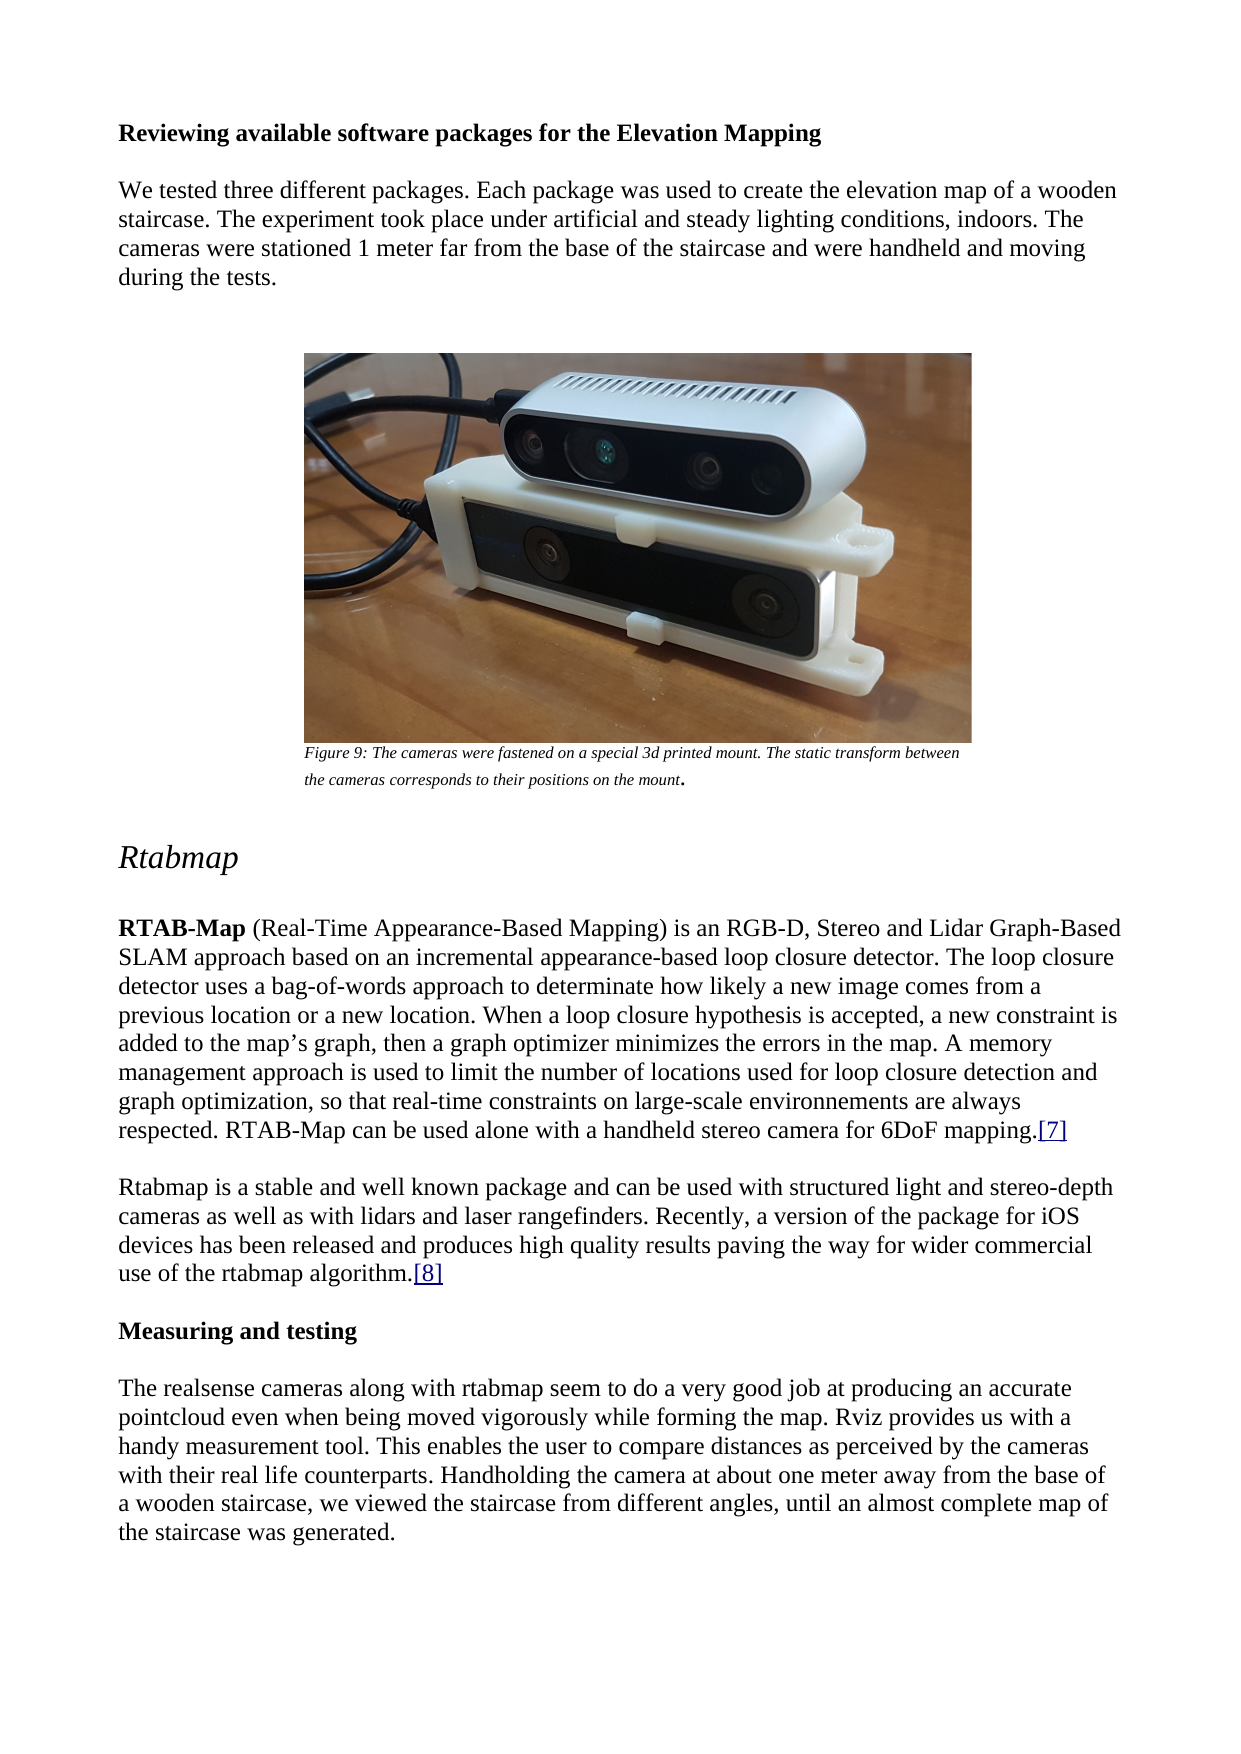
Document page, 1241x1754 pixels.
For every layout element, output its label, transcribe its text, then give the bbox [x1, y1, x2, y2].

text Rtabmap is a stable and well known package and can be used with structured light and stereo-depth cameras as well as with lidars and laser rangefinders. Recently, a version of the package for iOS devices has been released and produces high quality results paving the way for wider commercial use of the rtabmap algorithm.[8] [118, 1172, 1122, 1287]
text Measuring and testing [118, 1316, 1122, 1345]
text Figure 9: The cameras were fastened on a special 3d printed mount. The static transform between the cameras corresponds to their positions on the mount. [304, 353, 972, 791]
text Reviewing available software packages for the Elevation Mapping [118, 118, 1122, 147]
text We tested three different packages. Each package was used to create the elevation map of a wooden staircase. The experiment took place under artificial and steady lighting conditions, indoors. The cameras were stationed 1 meter far from the base of the staircase and were handheld and moving during the tests. [118, 176, 1122, 291]
text Rtabmap [118, 837, 1122, 875]
text The realsense cameras along with rtabmap seem to do a very good job at producing an accurate pointcloud even when being moved vigorously while forming the map. Rviz provides us with a handy measurement tool. This enables the user to compare distances as perceived by the cameras with their real life counterparts. Handholding the camera at about one meter away from the base of a wooden staircase, we viewed the staircase from different angles, until an almost complete map of the staircase was generated. [118, 1373, 1122, 1546]
picture [491, 353, 899, 530]
text RTAB-Map (Real-Time Appearance-Based Mapping) is an RGB-D, Stereo and Lidar Graph-Based SLAM approach based on an incremental appearance-based loop closure detector. The loop closure detector uses a bag-of-words approach to determinate how likely a new image comes from a previous location or a new location. When a loop closure hypothesis is accepted, a new constraint is added to the map’s graph, then a graph optimizer minimizes the errors in the map. A memory management approach is used to limit the number of locations used for loop closure detection and graph optimization, so that real-time constraints on large-scale environnements are always respected. RTAB-Map can be used alone with a handheld stereo camera for 6DoF mapping.[7] [118, 913, 1122, 1143]
